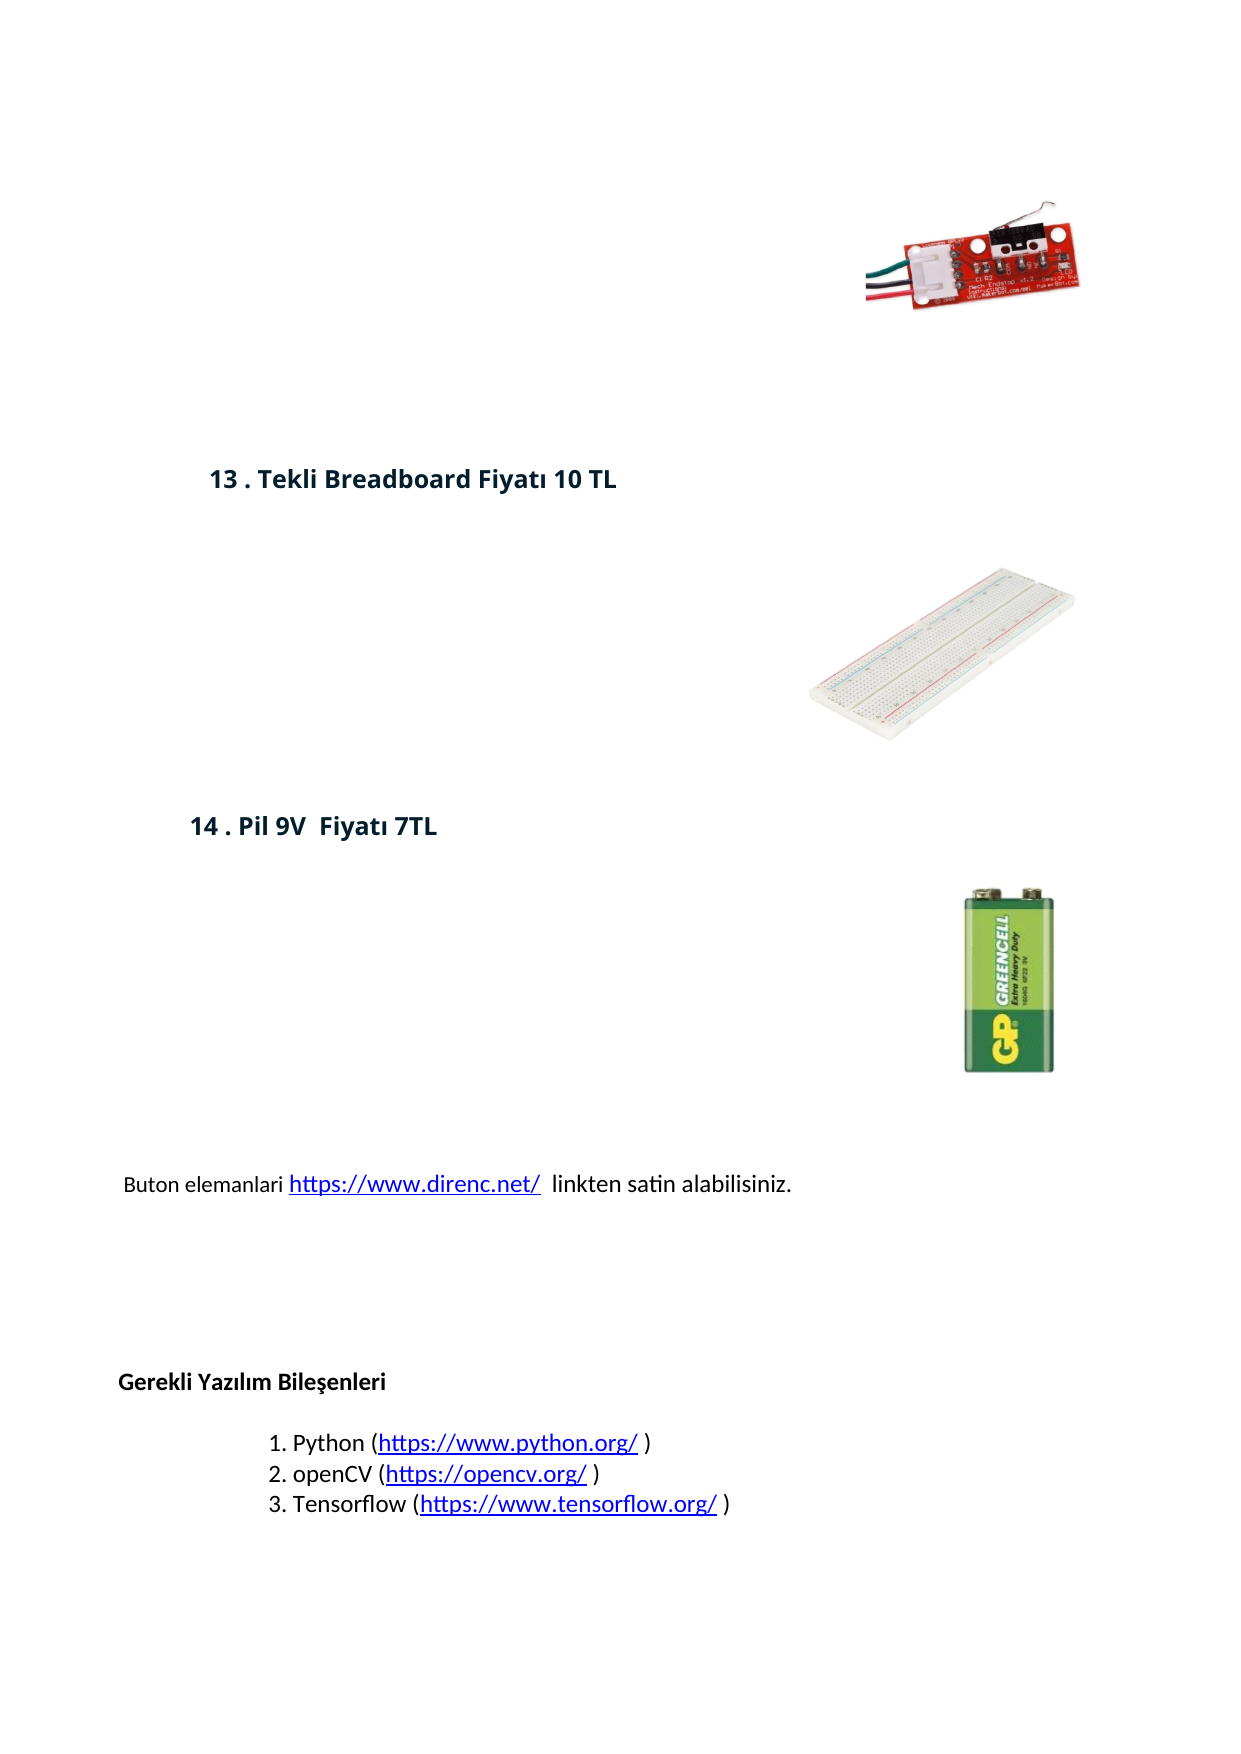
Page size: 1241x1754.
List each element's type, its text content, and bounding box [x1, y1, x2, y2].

text 13 . Tekli Breadboard Fiyatı 10 TL [118, 462, 1122, 496]
text Gerekli Yazılım Bileşenleri [118, 1366, 1122, 1397]
text Buton elemanlari https://www.direnc.net/ linkten satin alabilisiniz. [118, 1168, 1122, 1198]
text 14 . Pil 9V Fiyatı 7TL [118, 809, 1122, 843]
text 3. Tensorflow (https://www.tensorflow.org/ ) [268, 1488, 1122, 1519]
text 1. Python (https://www.python.org/ ) [268, 1427, 1122, 1458]
text 2. openCV (https://opencv.org/ ) [268, 1458, 1122, 1488]
